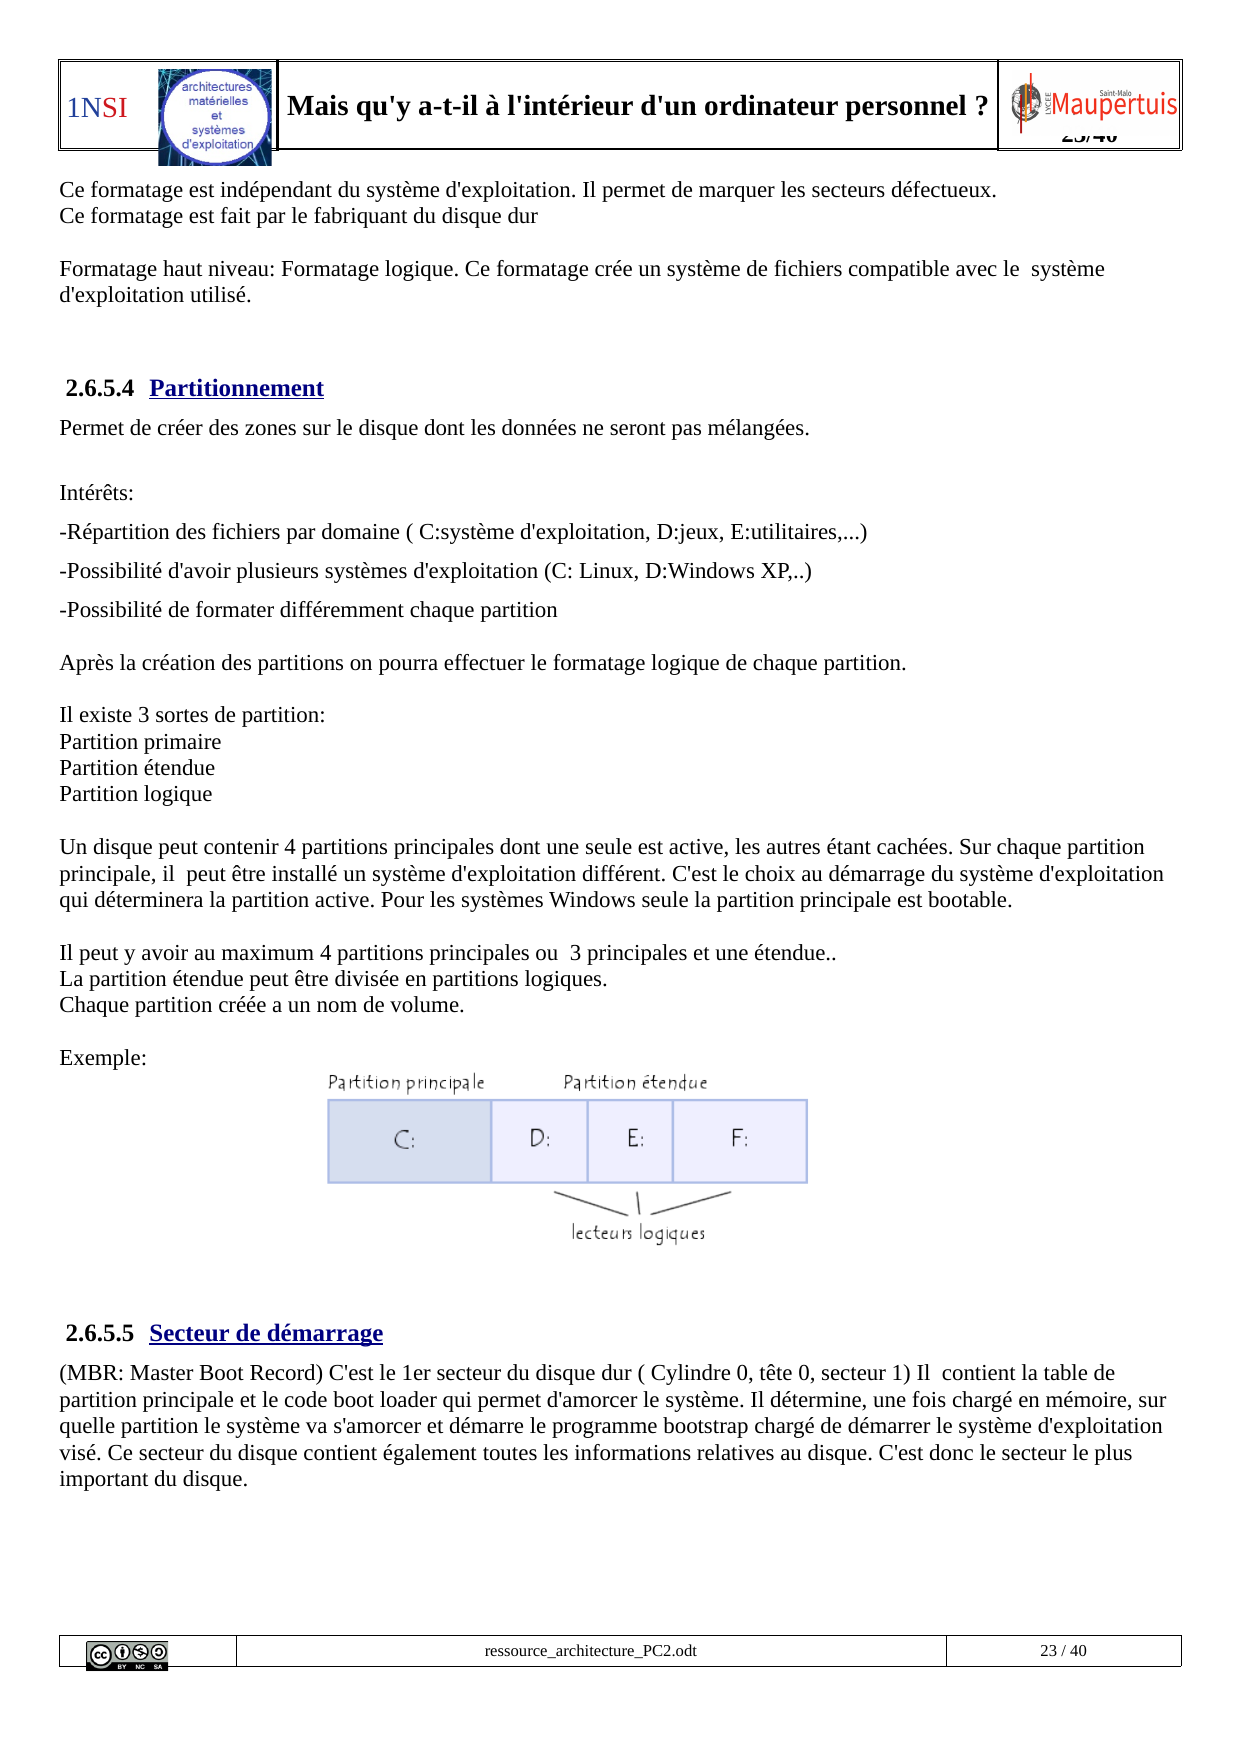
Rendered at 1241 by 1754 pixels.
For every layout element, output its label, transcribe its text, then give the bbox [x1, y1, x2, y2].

text Après la création des partitions on pourra effectuer le formatage logique de chaque partition. [59, 649, 1181, 675]
text Formatage haut niveau: Formatage logique. Ce formatage crée un système de fichiers compatible avec le système d'exploitation utilisé. [59, 255, 1181, 308]
text Ce formatage est fait par le fabriquant du disque dur [59, 202, 1181, 229]
text Ce formatage est indépendant du système d'exploitation. Il permet de marquer les secteurs défectueux. [59, 176, 1181, 202]
text Partition étendue [59, 754, 1181, 781]
text Intérêts: [59, 479, 1181, 506]
picture [321, 1070, 812, 1253]
text Il peut y avoir au maximum 4 partitions principales ou 3 principales et une étendue.. [59, 939, 1181, 965]
text Partition primaire [59, 728, 1181, 754]
text Chaque partition créée a un nom de volume. [59, 991, 1181, 1018]
picture [86, 1641, 169, 1672]
text Il existe 3 sortes de partition: [59, 701, 1181, 728]
text (MBR: Master Boot Record) C'est le 1er secteur du disque dur ( Cylindre 0, tête 0, secteur 1) Il contient la table de partition principale et le code boot loader qui permet d'amorcer le système. Il détermine, une fois chargé en mémoire, sur quelle partition le système va s'amorcer et démarre le programme bootstrap chargé de démarrer le système d'exploitation visé. Ce secteur du disque contient également toutes les informations relatives au disque. C'est donc le secteur le plus important du disque. [59, 1359, 1181, 1491]
text Partition logique [59, 781, 1181, 807]
text -Répartition des fichiers par domaine ( C:système d'exploitation, D:jeux, E:utilitaires,...) [59, 518, 1181, 545]
text Exemple: [59, 1044, 1181, 1070]
text Un disque peut contenir 4 partitions principales dont une seule est active, les autres étant cachées. Sur chaque partition principale, il peut être installé un système d'exploitation différent. C'est le choix au démarrage du système d'exploitation qui déterminera la partition active. Pour les systèmes Windows seule la partition principale est bootable. [59, 833, 1181, 912]
picture [1011, 70, 1179, 136]
subtitle Secteur de démarrage [59, 1318, 1181, 1347]
subtitle Partitionnement [59, 373, 1181, 402]
picture [158, 69, 272, 166]
text -Possibilité de formater différemment chaque partition [59, 596, 1181, 622]
text La partition étendue peut être divisée en partitions logiques. [59, 965, 1181, 991]
text -Possibilité d'avoir plusieurs systèmes d'exploitation (C: Linux, D:Windows XP,..) [59, 557, 1181, 583]
text Permet de créer des zones sur le disque dont les données ne seront pas mélangées. [59, 414, 1181, 441]
